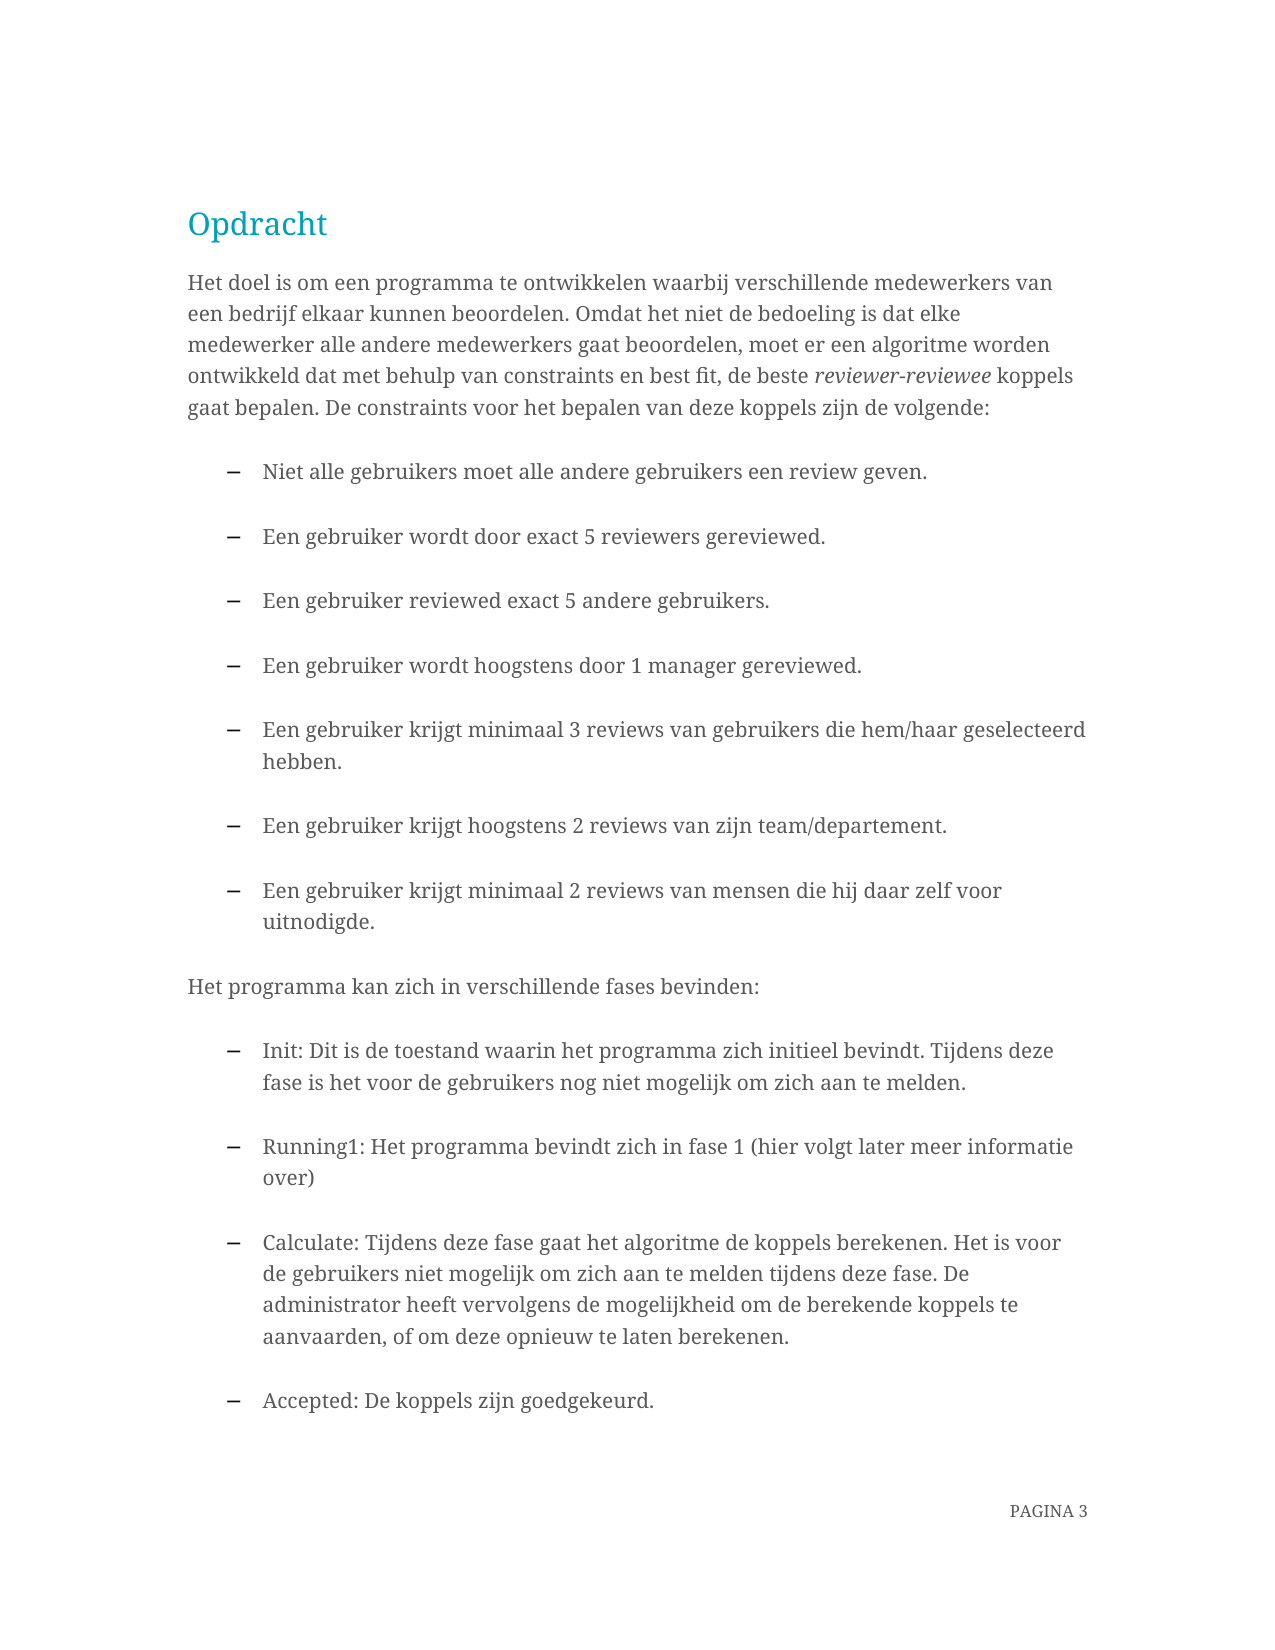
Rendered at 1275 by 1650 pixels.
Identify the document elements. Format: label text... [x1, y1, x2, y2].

list Een gebruiker krijgt minimaal 2 reviews van mensen die hij daar zelf voor uitnodigde. [225, 876, 1087, 936]
list Een gebruiker wordt hoogstens door 1 manager gereviewed. [225, 651, 1087, 679]
subtitle Opdracht [187, 202, 1087, 245]
list Running1: Het programma bevindt zich in fase 1 (hier volgt later meer informatie over) [225, 1132, 1087, 1192]
list Niet alle gebruikers moet alle andere gebruikers een review geven. [225, 457, 1087, 486]
list Een gebruiker reviewed exact 5 andere gebruikers. [225, 586, 1087, 615]
list Accepted: De koppels zijn goedgekeurd. [225, 1386, 1087, 1415]
text Het doel is om een programma te ontwikkelen waarbij verschillende medewerkers van een bedrijf elkaar kunnen beoordelen. Omdat het niet de bedoeling is dat elke medewerker alle andere medewerkers gaat beoordelen, moet er een algoritme worden ontwikkeld dat met behulp van constraints en best fit, de beste reviewer-reviewee koppels gaat bepalen. De constraints voor het bepalen van deze koppels zijn de volgende: [187, 268, 1087, 421]
list Een gebruiker krijgt minimaal 3 reviews van gebruikers die hem/haar geselecteerd hebben. [225, 716, 1087, 775]
list Een gebruiker krijgt hoogstens 2 reviews van zijn team/departement. [225, 811, 1087, 840]
list Een gebruiker wordt door exact 5 reviewers gereviewed. [225, 522, 1087, 550]
list Init: Dit is de toestand waarin het programma zich initieel bevindt. Tijdens deze fase is het voor de gebruikers nog niet mogelijk om zich aan te melden. [225, 1036, 1087, 1096]
text Het programma kan zich in verschillende fases bevinden: [187, 972, 1087, 1000]
list Calculate: Tijdens deze fase gaat het algoritme de koppels berekenen. Het is voor de gebruikers niet mogelijk om zich aan te melden tijdens deze fase. De administrator heeft vervolgens de mogelijkheid om de berekende koppels te aanvaarden, of om deze opnieuw te laten berekenen. [225, 1228, 1087, 1350]
